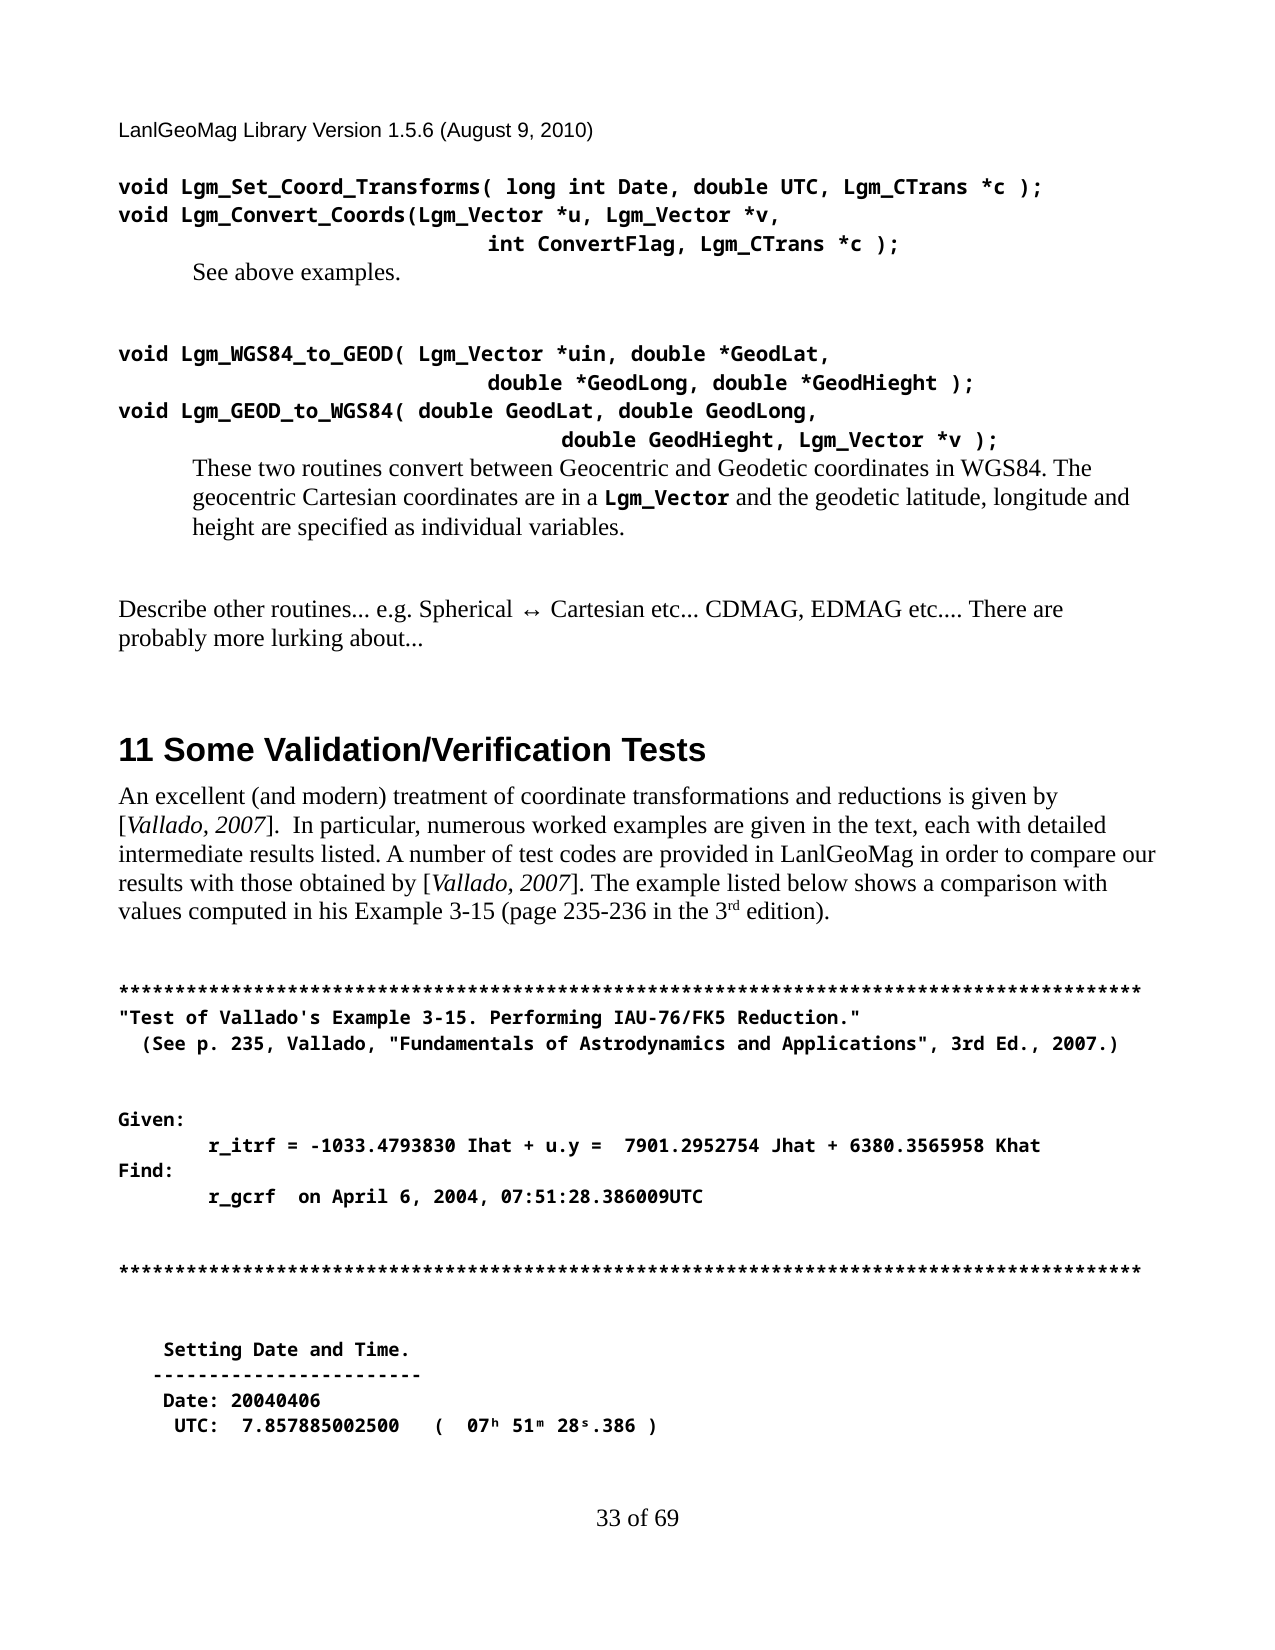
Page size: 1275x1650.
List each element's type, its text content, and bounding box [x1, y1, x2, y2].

text void Lgm_Set_Coord_Transforms( long int Date, double UTC, Lgm_CTrans *c ); [118, 172, 1157, 201]
text An excellent (and modern) treatment of coordinate transformations and reductions is given by [Vallado, 2007]. In particular, numerous worked examples are given in the text, each with detailed intermediate results listed. A number of test codes are provided in LanlGeoMag in order to compare our results with those obtained by [Vallado, 2007]. The example listed below shows a comparison with values computed in his Example 3-15 (page 235-236 in the 3rd edition). [118, 781, 1157, 925]
text r_gcrf on April 6, 2004, 07:51:28.386009UTC [118, 1183, 1157, 1209]
text void Lgm_GEOD_to_WGS84( double GeodLat, double GeodLong, double GeodHieght, Lgm_Vector *v ); [118, 396, 1157, 453]
text UTC: 7.857885002500 ( 07ʰ 51ᵐ 28ˢ.386 ) [118, 1413, 1157, 1438]
text Find: [118, 1158, 1157, 1183]
text Date: 20040406 [118, 1387, 1157, 1413]
text Describe other routines... e.g. Spherical ↔ Cartesian etc... CDMAG, EDMAG etc.... There are probably more lurking about... [118, 594, 1157, 652]
text (See p. 235, Vallado, "Fundamentals of Astrodynamics and Applications", 3rd Ed., 2007.) [118, 1030, 1157, 1056]
text ******************************************************************************************* [118, 979, 1157, 1004]
text See above examples. [192, 257, 1157, 286]
text void Lgm_Convert_Coords(Lgm_Vector *u, Lgm_Vector *v, int ConvertFlag, Lgm_CTrans *c ); [118, 201, 1157, 257]
text void Lgm_WGS84_to_GEOD( Lgm_Vector *uin, double *GeodLat, double *GeodLong, double *GeodHieght ); [118, 339, 1157, 396]
text Setting Date and Time. [118, 1336, 1157, 1362]
text Given: [118, 1107, 1157, 1132]
text "Test of Vallado's Example 3-15. Performing IAU-76/FK5 Reduction." [118, 1004, 1157, 1030]
subtitle Some Validation/Verification Tests [118, 730, 1157, 769]
text ------------------------ [118, 1362, 1157, 1387]
text ******************************************************************************************* [118, 1260, 1157, 1285]
text r_itrf = -1033.4793830 Ihat + u.y = 7901.2952754 Jhat + 6380.3565958 Khat [118, 1132, 1157, 1158]
text These two routines convert between Geocentric and Geodetic coordinates in WGS84. The geocentric Cartesian coordinates are in a Lgm_Vector and the geodetic latitude, longitude and height are specified as individual variables. [192, 453, 1157, 540]
